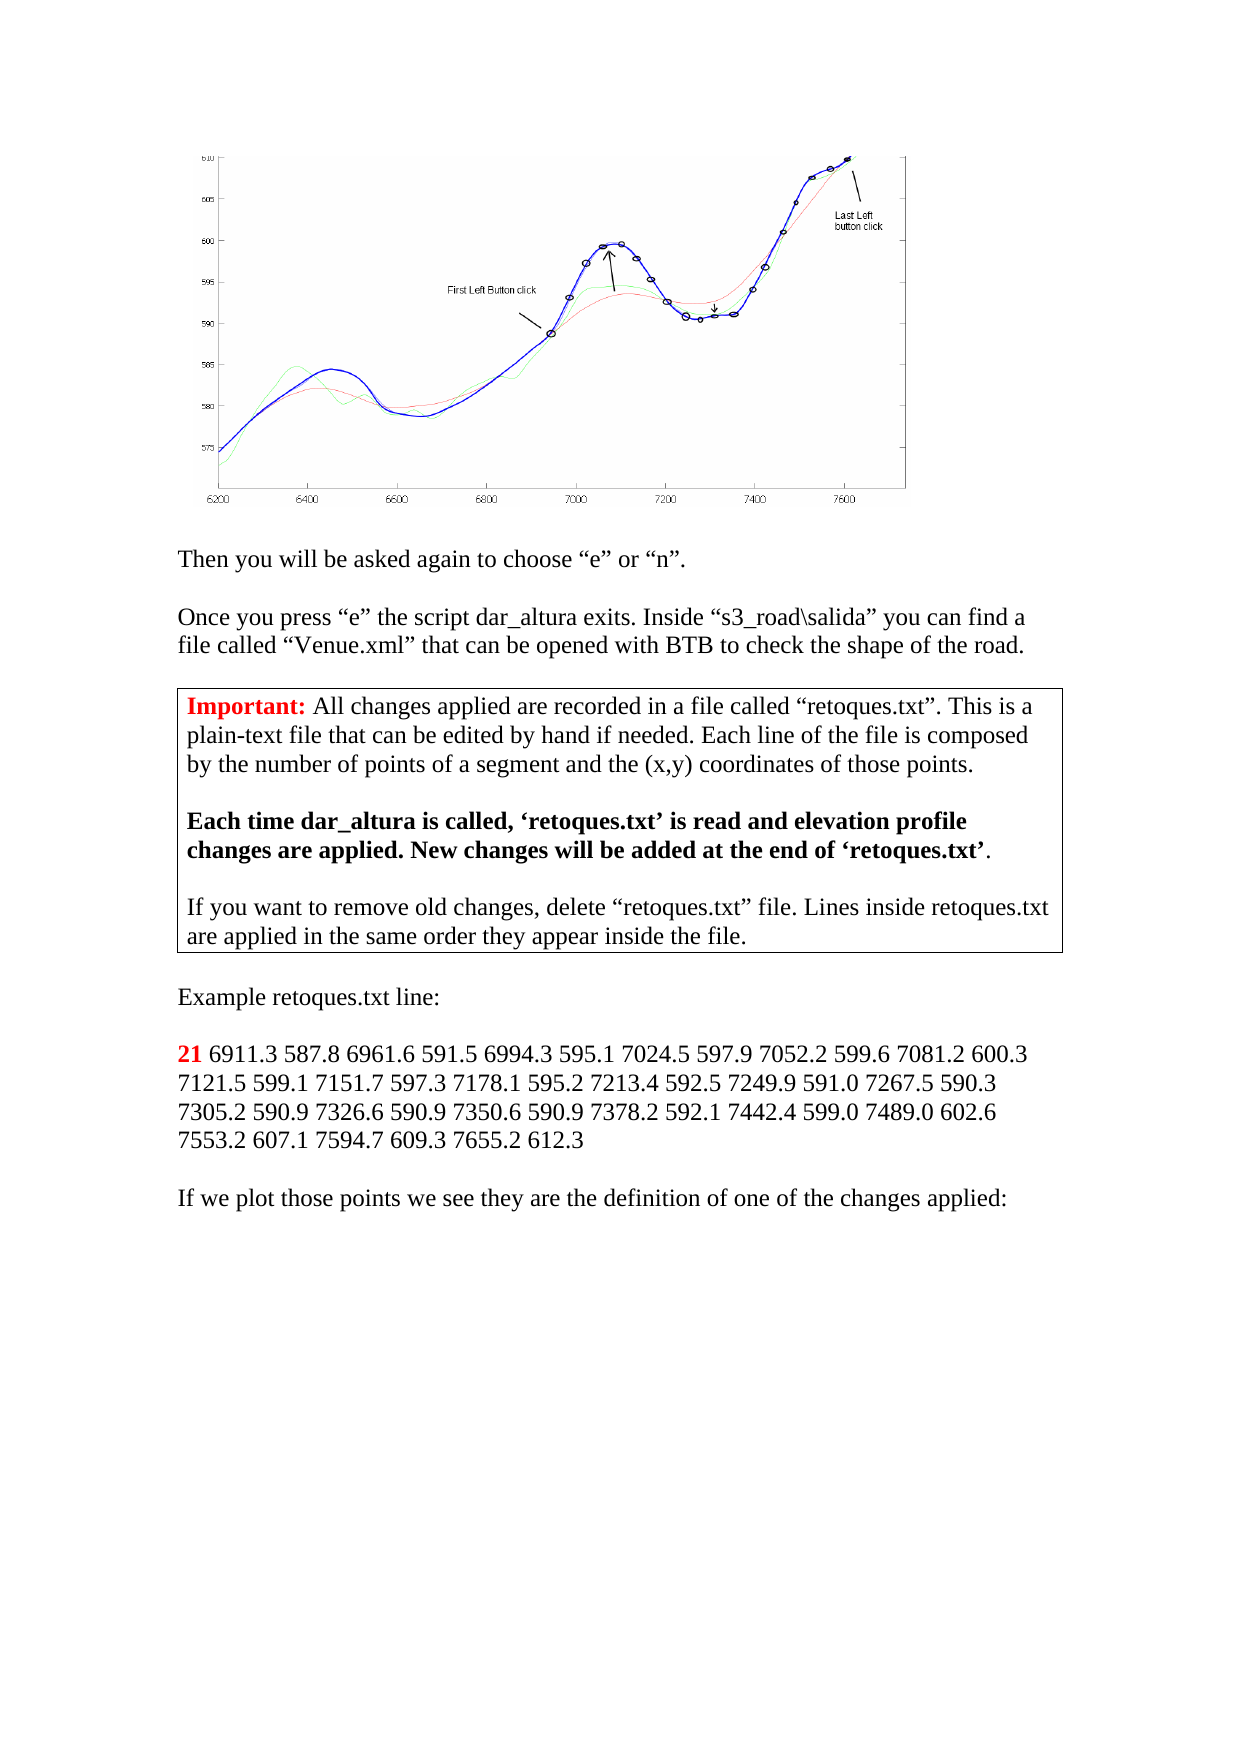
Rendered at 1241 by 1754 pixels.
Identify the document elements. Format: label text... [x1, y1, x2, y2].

text Then you will be asked again to choose “e” or “n”. [177, 544, 1063, 573]
text If you want to remove old changes, delete “retoques.txt” file. Lines inside retoques.txt are applied in the same order they appear inside the file. [178, 889, 1062, 952]
picture [193, 156, 911, 507]
text Each time dar_altura is called, ‘retoques.txt’ is read and elevation profile changes are applied. New changes will be added at the end of ‘retoques.txt’. [178, 803, 1062, 864]
text Important: All changes applied are recorded in a file called “retoques.txt”. This is a plain-text file that can be edited by hand if needed. Each line of the file is composed by the number of points of a segment and the (x,y) coordinates of those points. [178, 689, 1062, 777]
text Once you press “e” the script dar_altura exits. Inside “s3_road\salida” you can find a file called “Venue.xml” that can be opened with BTB to check the shape of the road. [177, 602, 1063, 659]
text If we plot those points we see they are the definition of one of the changes applied: [177, 1183, 1063, 1212]
text 21 6911.3 587.8 6961.6 591.5 6994.3 595.1 7024.5 597.9 7052.2 599.6 7081.2 600.3 7121.5 599.1 7151.7 597.3 7178.1 595.2 7213.4 592.5 7249.9 591.0 7267.5 590.3 7305.2 590.9 7326.6 590.9 7350.6 590.9 7378.2 592.1 7442.4 599.0 7489.0 602.6 7553.2 607.1 7594.7 609.3 7655.2 612.3 [177, 1039, 1063, 1154]
text Example retoques.txt line: [177, 982, 1063, 1011]
